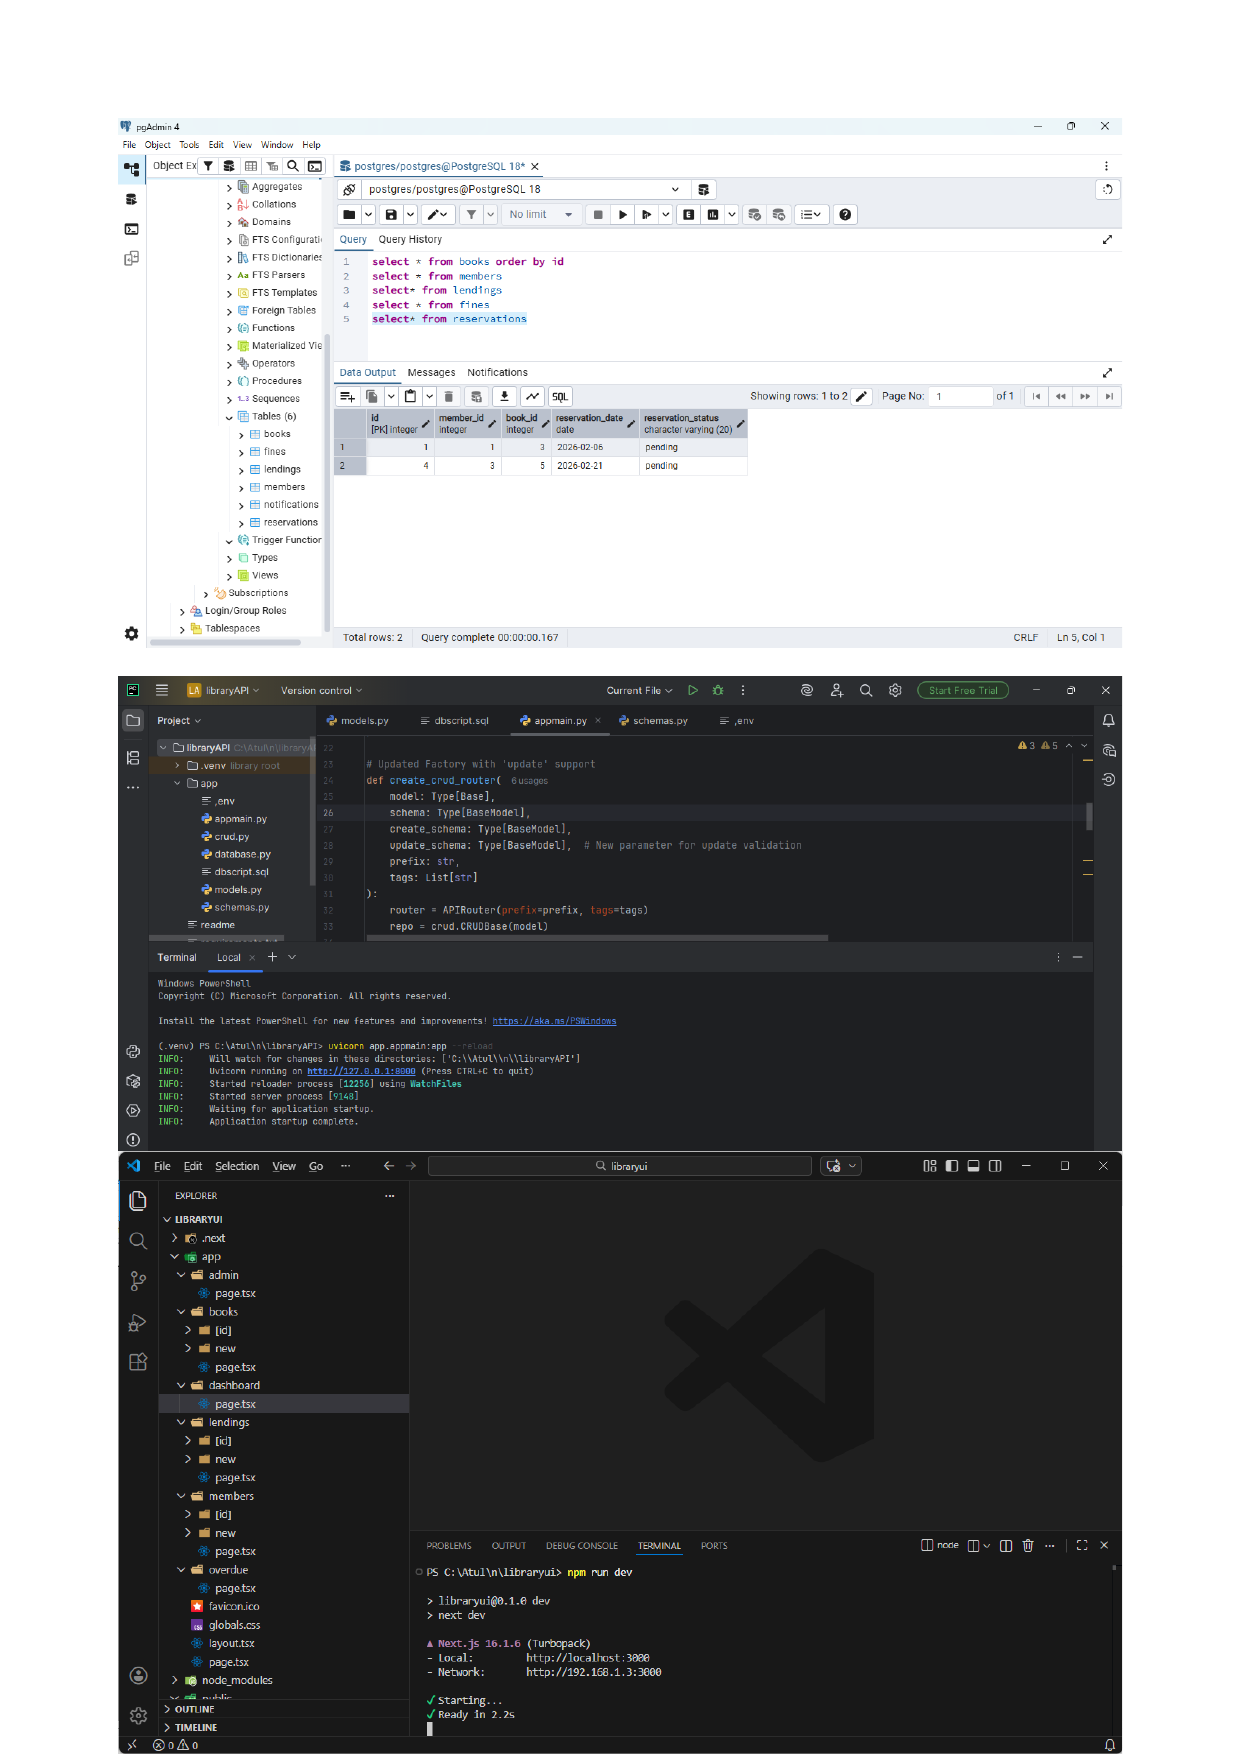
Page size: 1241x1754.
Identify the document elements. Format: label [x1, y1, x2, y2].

picture [118, 676, 1123, 1754]
picture [118, 118, 1123, 648]
